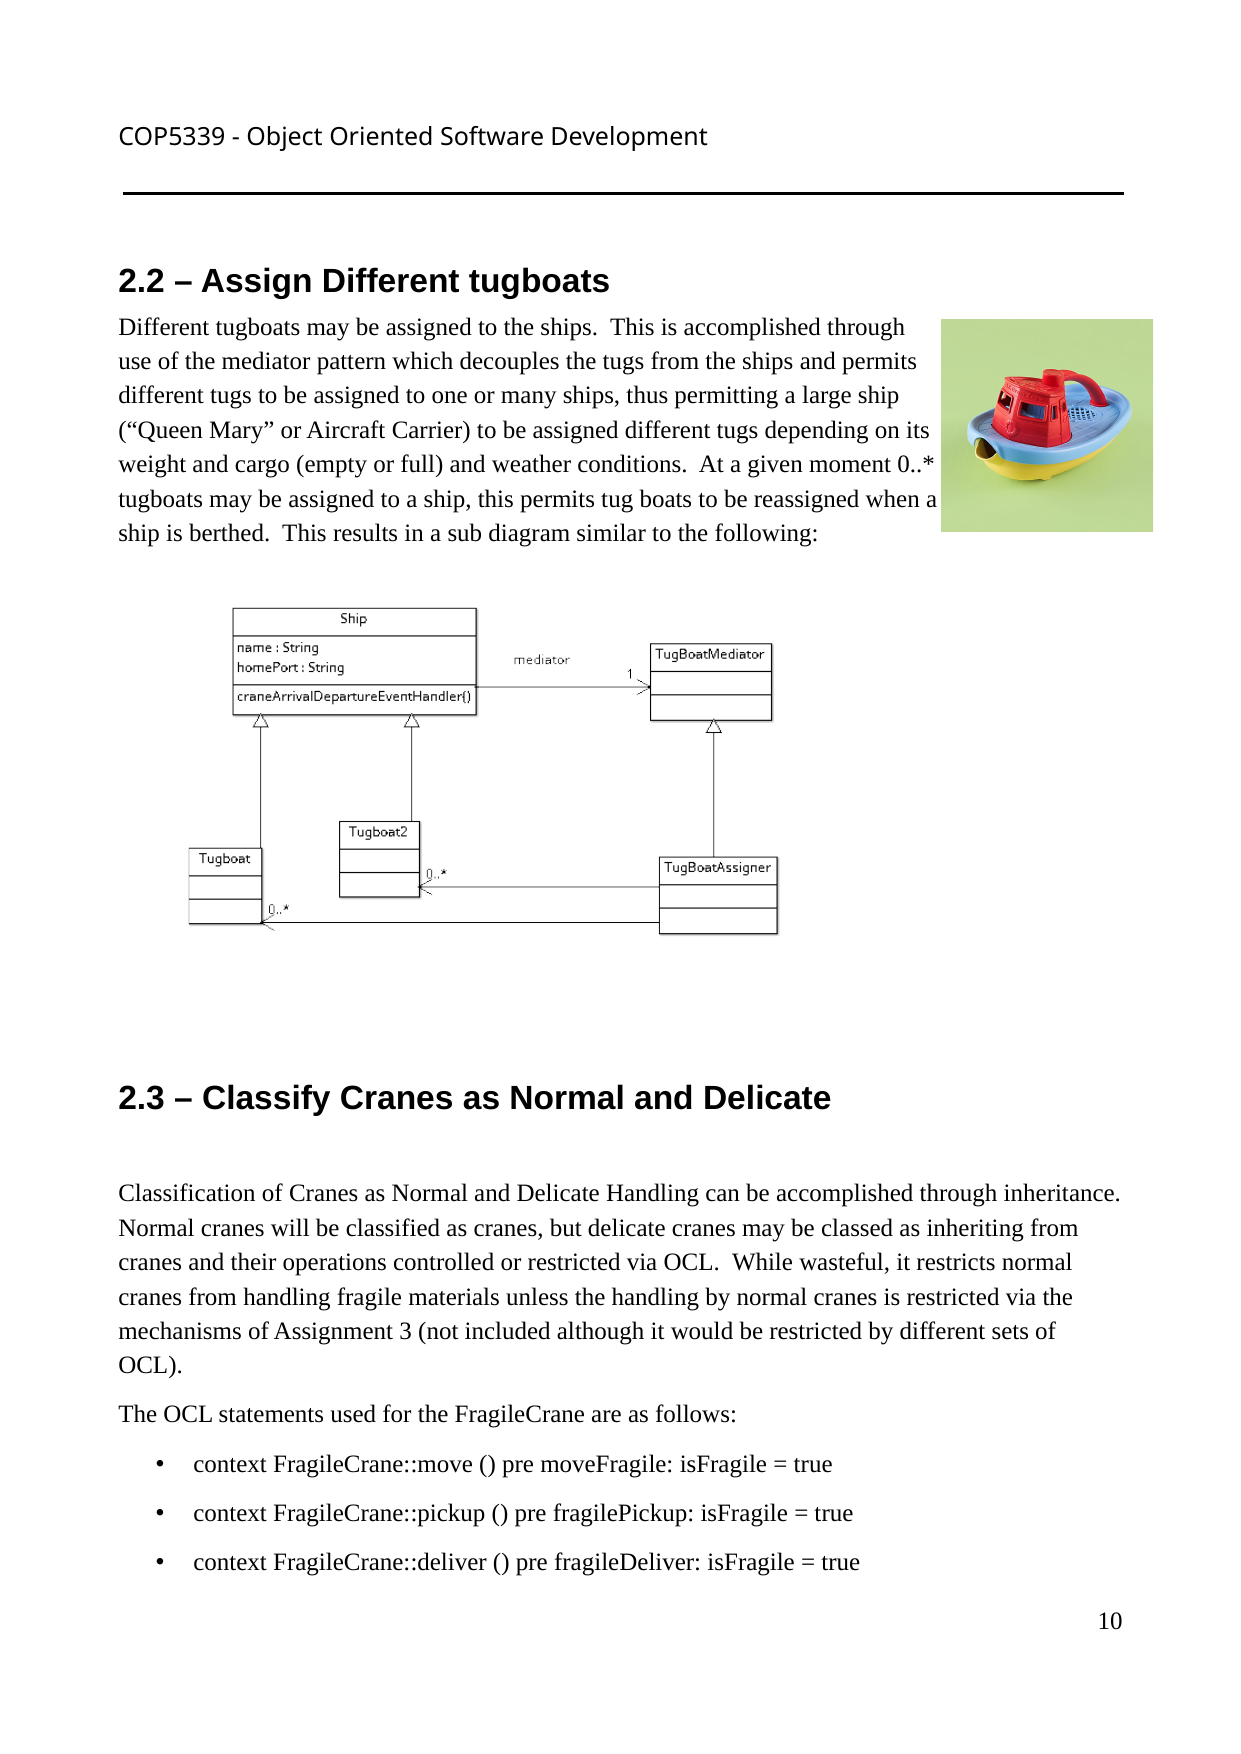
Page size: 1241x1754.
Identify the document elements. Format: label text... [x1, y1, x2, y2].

list context FragileCrane::deliver () pre fragileDeliver: isFragile = true [156, 1547, 1122, 1576]
text Classification of Cranes as Normal and Delicate Handling can be accomplished through inheritance. Normal cranes will be classified as cranes, but delicate cranes may be classed as inheriting from cranes and their operations controlled or restricted via OCL. While wasteful, it restricts normal cranes from handling fragile materials unless the handling by normal cranes is restricted via the mechanisms of Assignment 3 (not included although it would be restricted by different sets of OCL). [118, 1178, 1122, 1379]
text The OCL statements used for the FragileCrane are as follows: [118, 1399, 1122, 1428]
list context FragileCrane::move () pre moveFragile: isFragile = true [156, 1449, 1122, 1477]
text Different tugboats may be assigned to the ships. This is accomplished through use of the mediator pattern which decouples the tugs from the ships and permits different tugs to be assigned to one or many ships, thus permitting a large ship (“Queen Mary” or Aircraft Carrier) to be assigned different tugs depending on its weight and cargo (empty or full) and weather conditions. At a given moment 0..* tugboats may be assigned to a ship, this permits tug boats to be reassigned when a ship is berthed. This results in a sub diagram similar to the following: [118, 312, 1122, 547]
picture [188, 582, 841, 992]
subtitle 2.3 – Classify Cranes as Normal and Delicate [118, 1078, 1122, 1117]
subtitle 2.2 – Assign Different tugboats [118, 261, 1122, 299]
picture [941, 319, 1154, 532]
list context FragileCrane::pickup () pre fragilePickup: isFragile = true [156, 1498, 1122, 1526]
